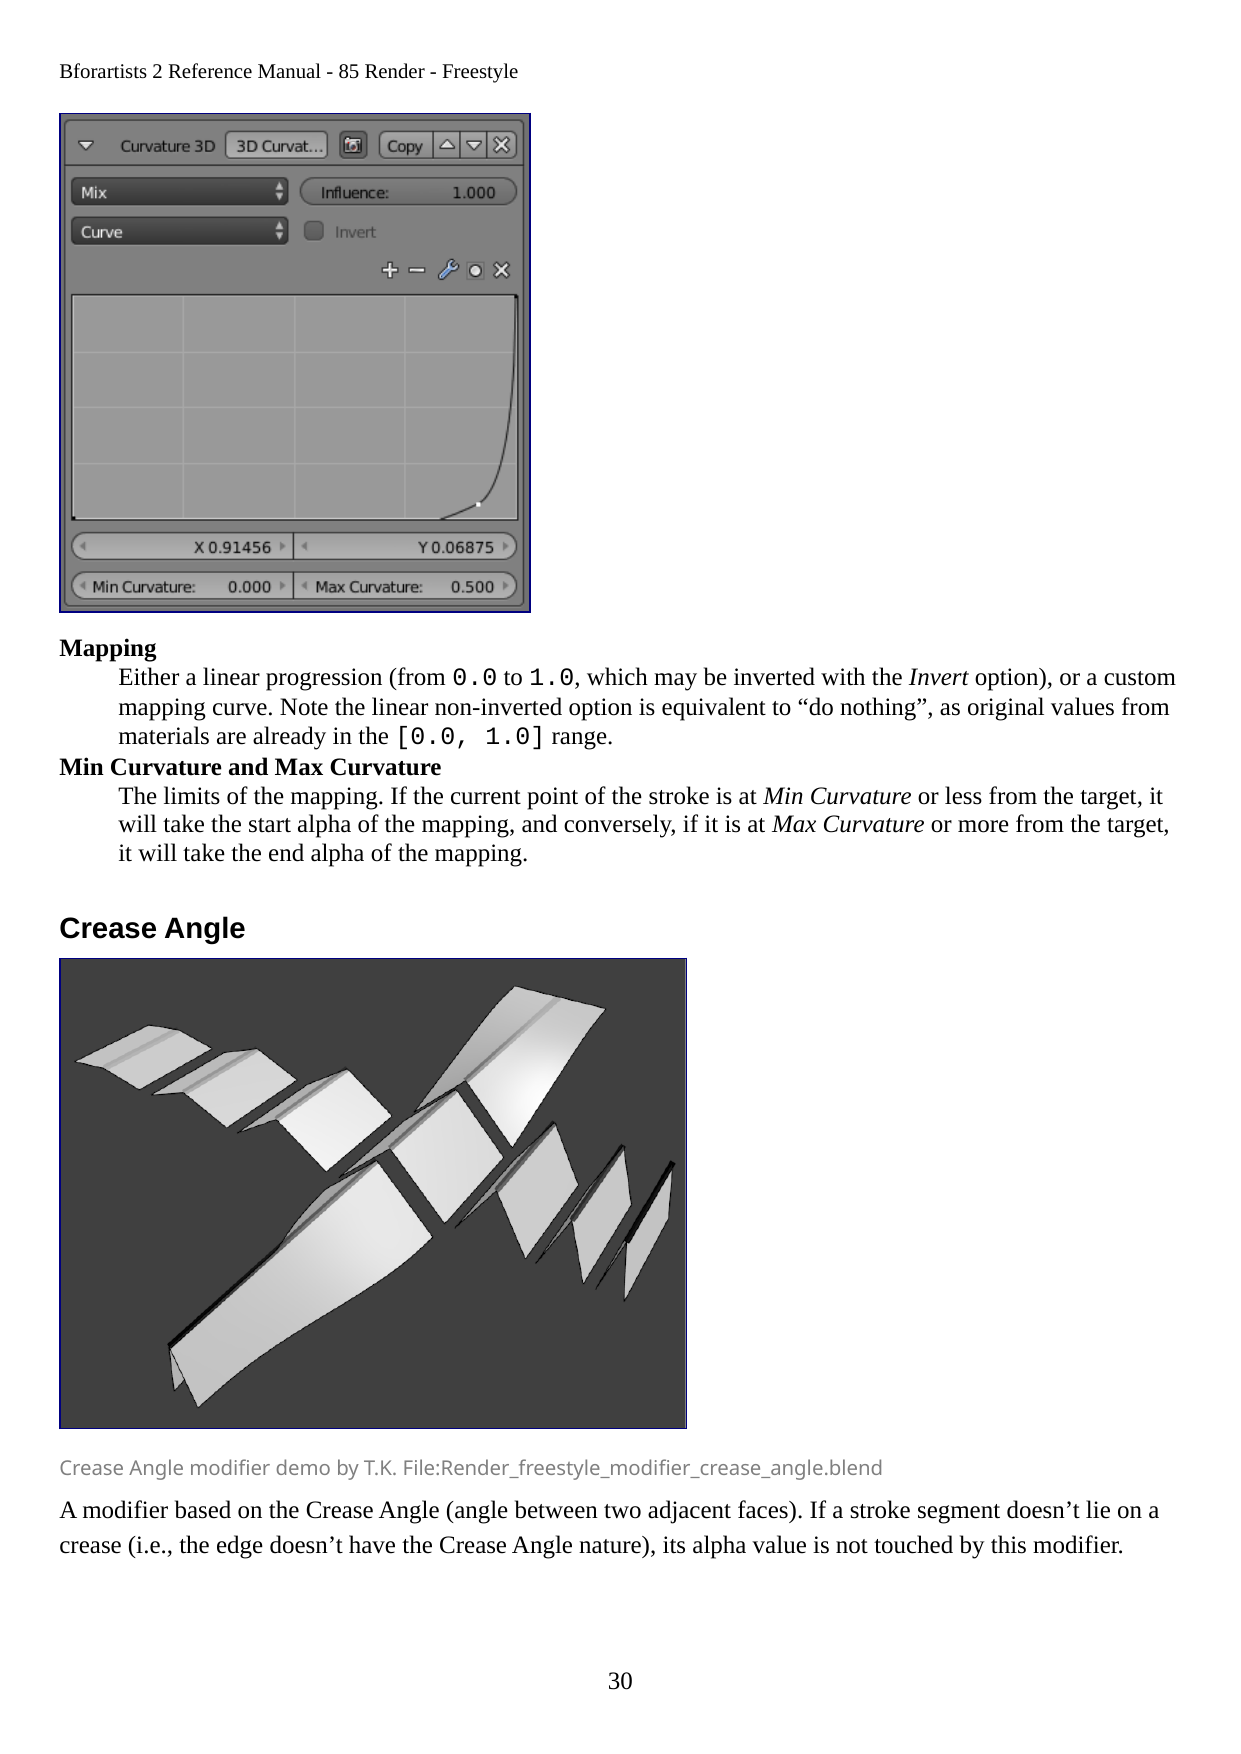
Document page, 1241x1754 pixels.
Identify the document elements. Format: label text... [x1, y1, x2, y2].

picture [61, 959, 686, 1428]
picture [61, 114, 529, 611]
text Crease Angle modifier demo by T.K. File:Render_freestyle_modifier_crease_angle.blend [59, 1449, 1181, 1481]
subtitle Crease Angle [59, 911, 1181, 945]
list The limits of the mapping. If the current point of the stroke is at Min Curvature or less from the target, it will take the start alpha of the mapping, and conversely, if it is at Max Curvature or more from the target, it will take the end alpha of the mapping. [118, 781, 1181, 867]
subtitle Mapping [59, 633, 1181, 662]
text A modifier based on the Crease Angle (angle between two adjacent faces). If a stroke segment doesn’t lie on a crease (i.e., the edge doesn’t have the Crease Angle nature), its alpha value is not touched by this modifier. [59, 1495, 1181, 1559]
list Either a linear progression (from 0.0 to 1.0, which may be inverted with the Invert option), or a custom mapping curve. Note the linear non-inverted option is equivalent to “do nothing”, as original values from materials are already in the [0.0, 1.0] range. [118, 662, 1181, 752]
subtitle Min Curvature and Max Curvature [59, 752, 1181, 781]
